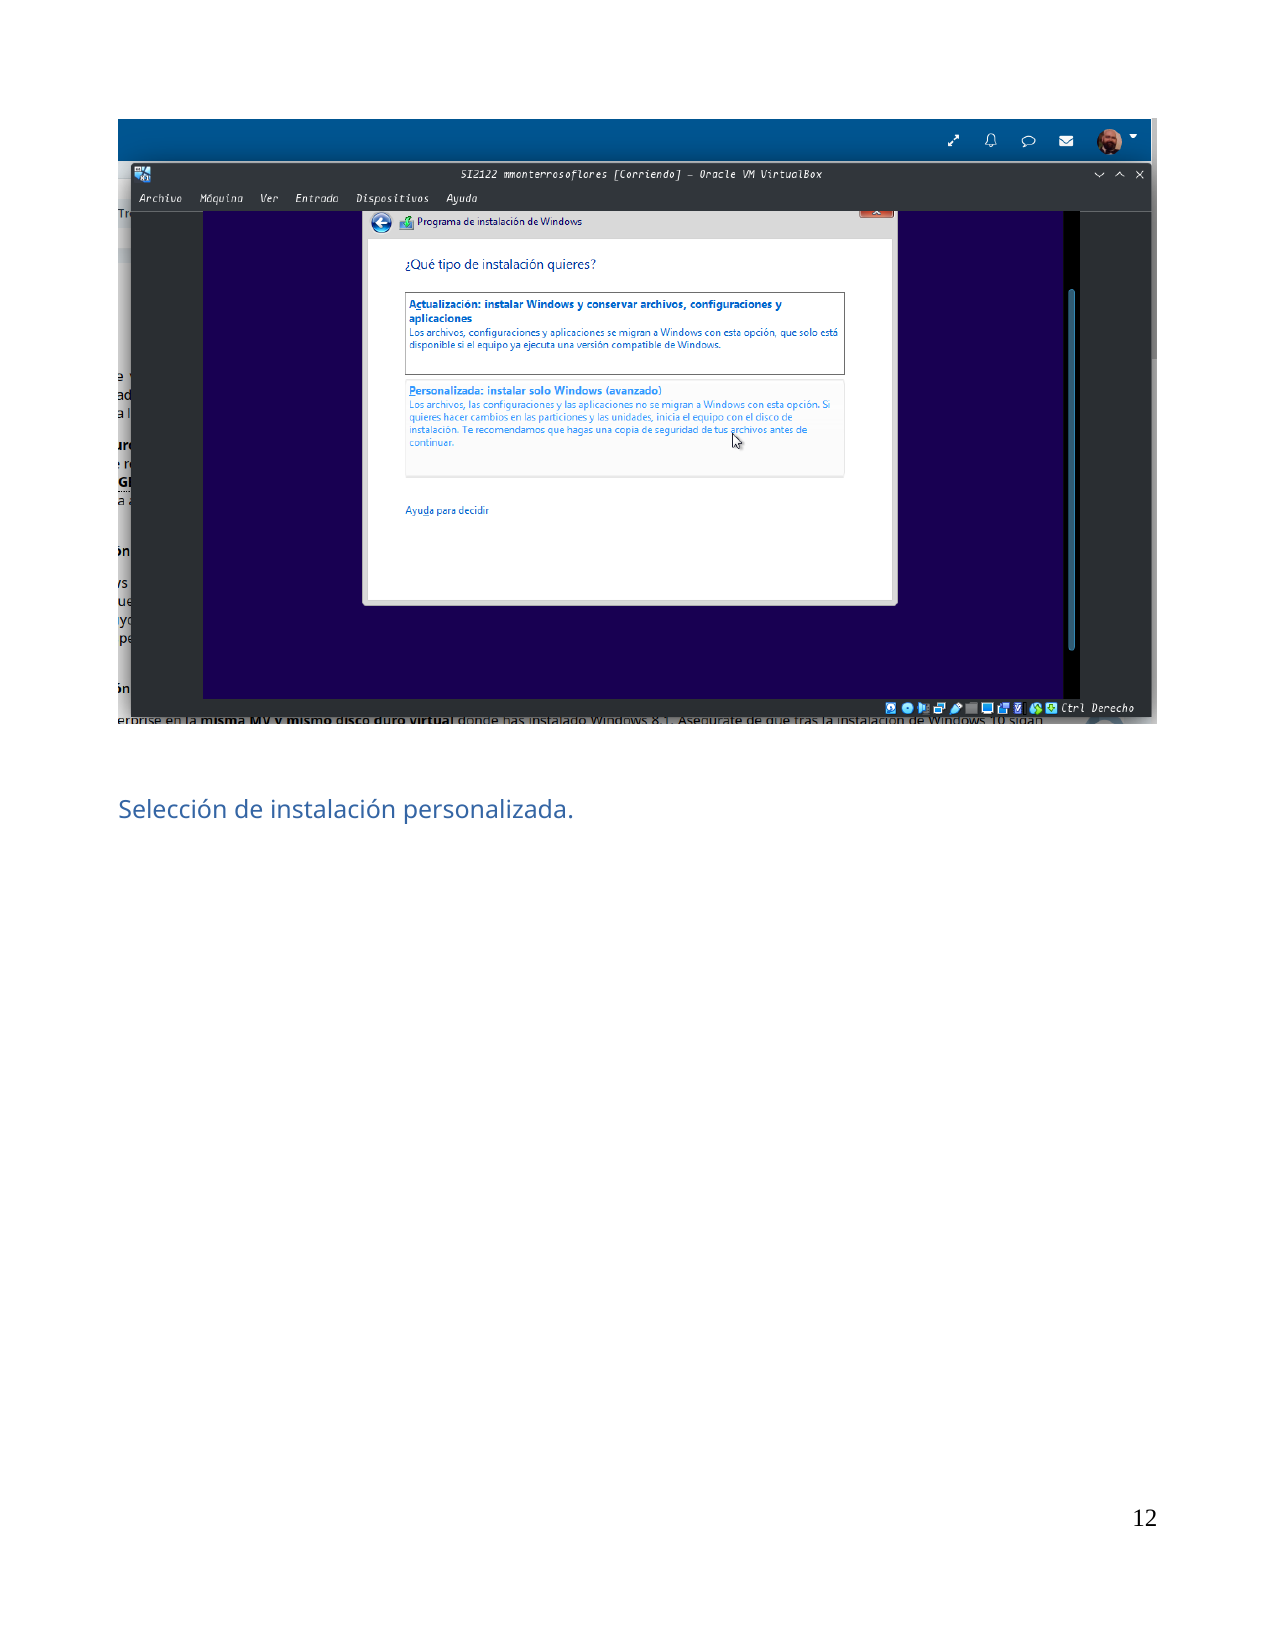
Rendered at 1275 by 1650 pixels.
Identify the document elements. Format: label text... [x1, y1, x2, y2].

text Selección de instalación personalizada. [118, 792, 1157, 826]
picture [118, 118, 1157, 724]
table_header [118, 724, 1157, 758]
